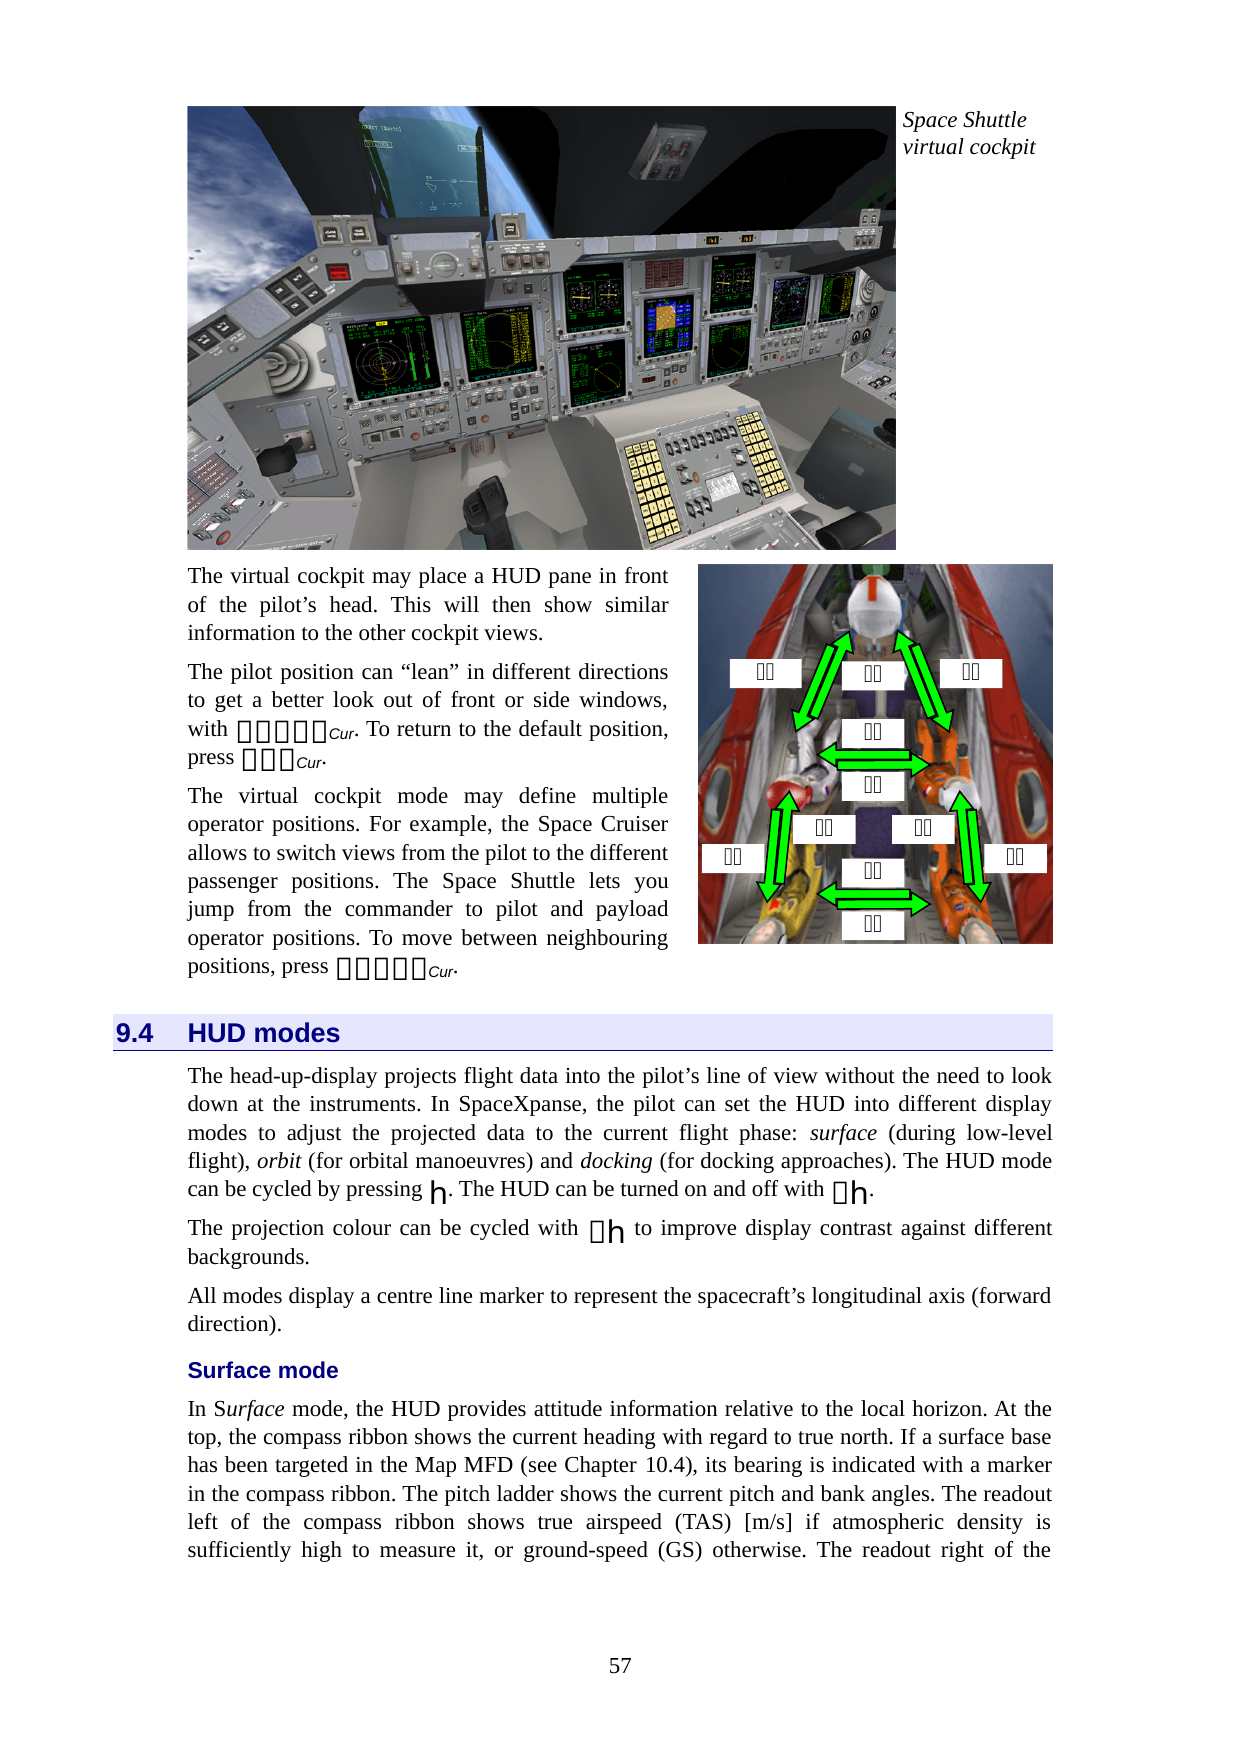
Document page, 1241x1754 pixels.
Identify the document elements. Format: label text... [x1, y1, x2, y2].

text The virtual cockpit mode may define multiple operator positions. For example, the Space Cruiser allows to switch views from the pilot to the different passenger positions. The Space Shuttle lets you jump from the commander to pilot and payload operator positions. To move between neighbouring positions, press Cur. [187, 781, 1053, 979]
text The virtual cockpit may place a HUD pane in front of the pilot’s head. This will then show similar information to the other cockpit views. [187, 100, 1053, 646]
text In Surface mode, the HUD provides attitude information relative to the local horizon. At the top, the compass ribbon shows the current heading with regard to true north. If a surface base has been targeted in the Map MFD (see Chapter 10.3), its bearing is indicated with a marker in the compass ribbon. The pitch ladder shows the current pitch and bank angles. The readout left of the compass ribbon shows true airspeed (TAS) [m/s] if atmospheric density is sufficiently high to measure it, or ground-speed (GS) otherwise. The readout right of the ribbon shows altitude [m] above the mean planet radius (at high altitude) or radar altitude above the surface (at low altitude), indicated by R. [187, 1394, 1053, 1564]
text The head-up-display projects flight data into the pilot’s line of view without the need to look down at the instruments. In SpaceXpanse, the pilot can set the HUD into different display modes to adjust the projected data to the current flight phase: surface (during low-level flight), orbit (for orbital manoeuvres) and docking (for docking approaches). The HUD mode can be cycled by pressing h. The HUD can be turned on and off with h. [187, 1061, 1053, 1203]
subtitle HUD modes [113, 1014, 1053, 1050]
text All modes display a centre line marker to represent the spacecraft’s longitudinal axis (forward direction). [187, 1281, 1053, 1337]
picture [698, 564, 1053, 944]
text The projection colour can be cycled with h to improve display contrast against different backgrounds. [187, 1213, 1053, 1270]
picture [187, 106, 896, 550]
subtitle Surface mode [187, 1357, 1053, 1383]
text The pilot position can “lean” in different directions to get a better look out of front or side windows, with Cur. To return to the default position, press Cur. [187, 657, 698, 770]
